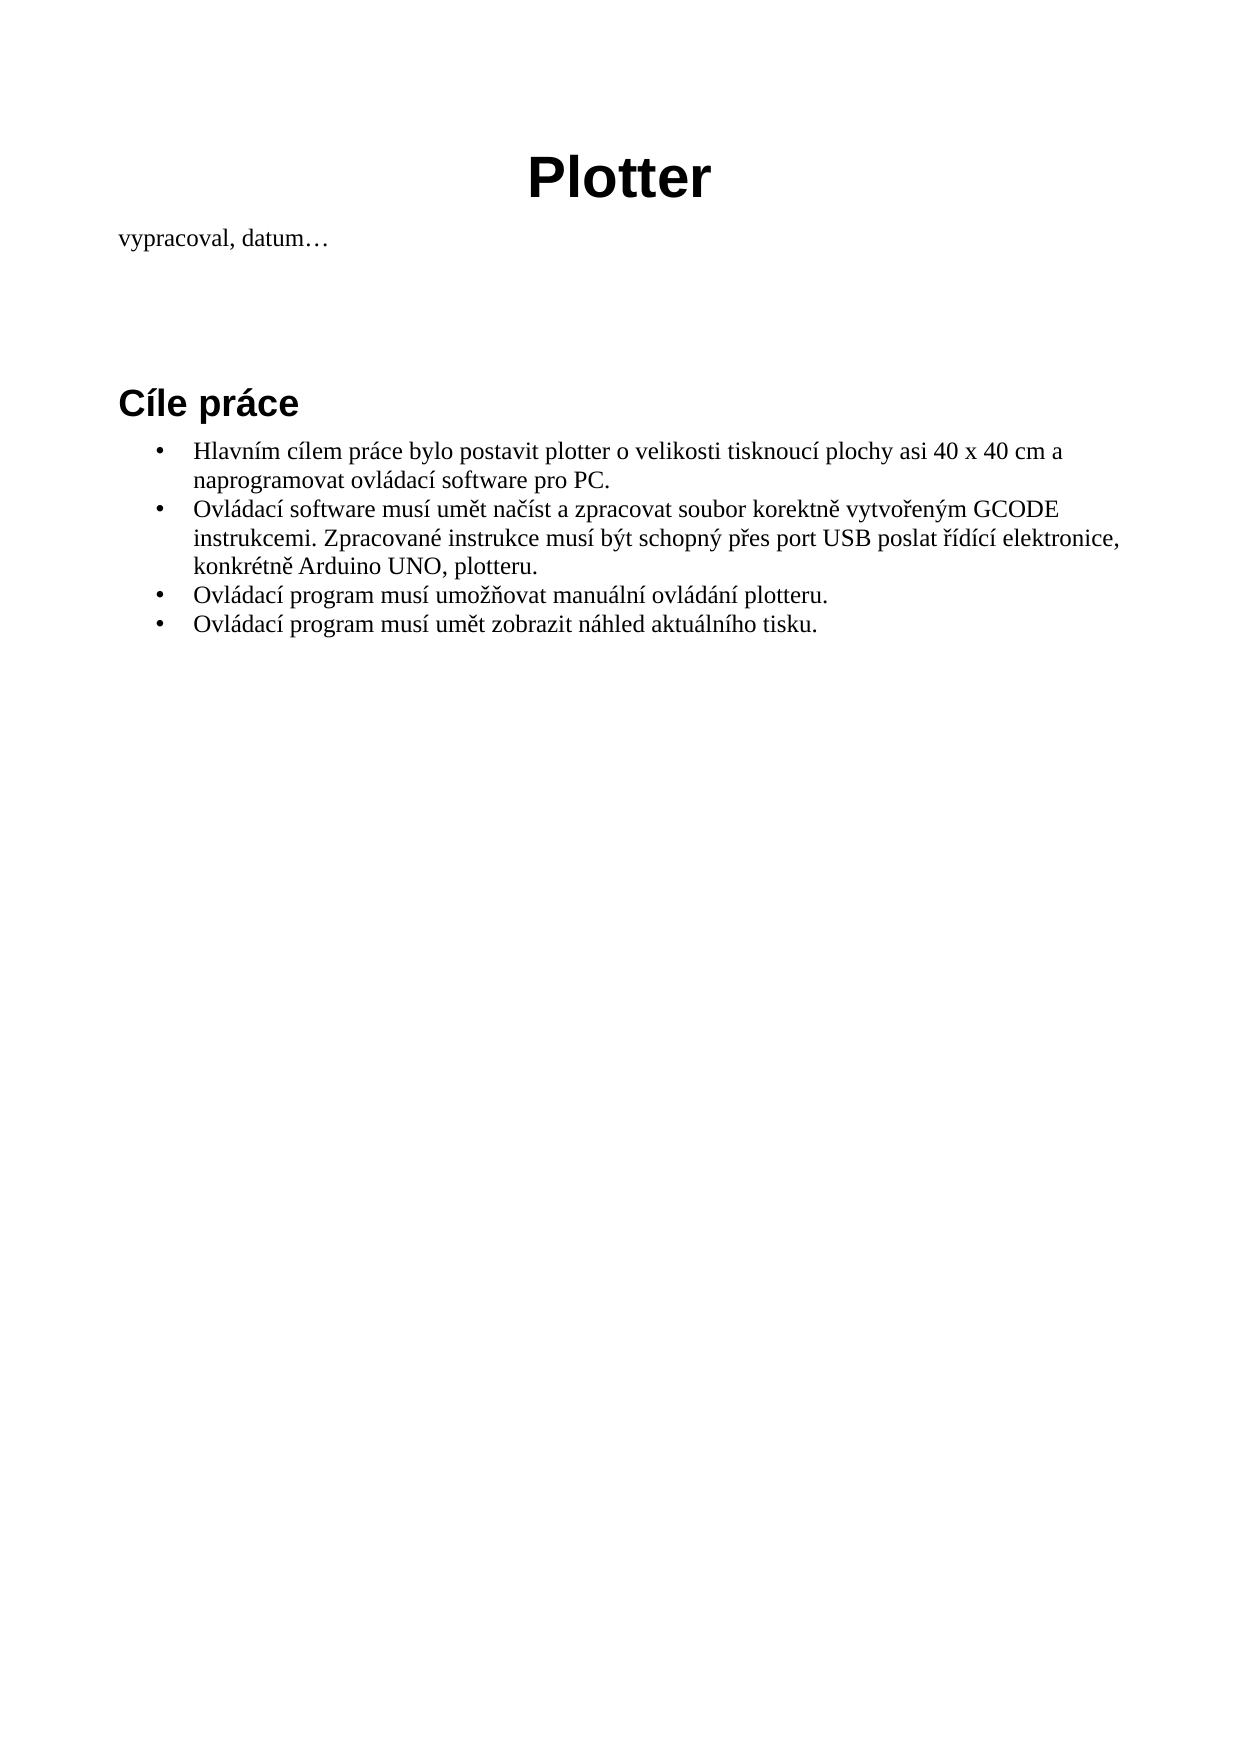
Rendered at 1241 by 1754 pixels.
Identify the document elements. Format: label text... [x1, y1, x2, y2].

list Ovládací program musí umět zobrazit náhled aktuálního tisku. [156, 609, 1122, 638]
list Ovládací program musí umožňovat manuální ovládání plotteru. [156, 580, 1122, 609]
title Plotter [118, 143, 1122, 210]
list Hlavním cílem práce bylo postavit plotter o velikosti tisknoucí plochy asi 40 x 40 cm a naprogramovat ovládací software pro PC. [156, 436, 1122, 494]
subtitle Cíle práce [118, 380, 1122, 424]
list Ovládací software musí umět načíst a zpracovat soubor korektně vytvořeným GCODE instrukcemi. Zpracované instrukce musí být schopný přes port USB poslat řídící elektronice, konkrétně Arduino UNO, plotteru. [156, 494, 1122, 580]
text vypracoval, datum… [118, 223, 1122, 251]
